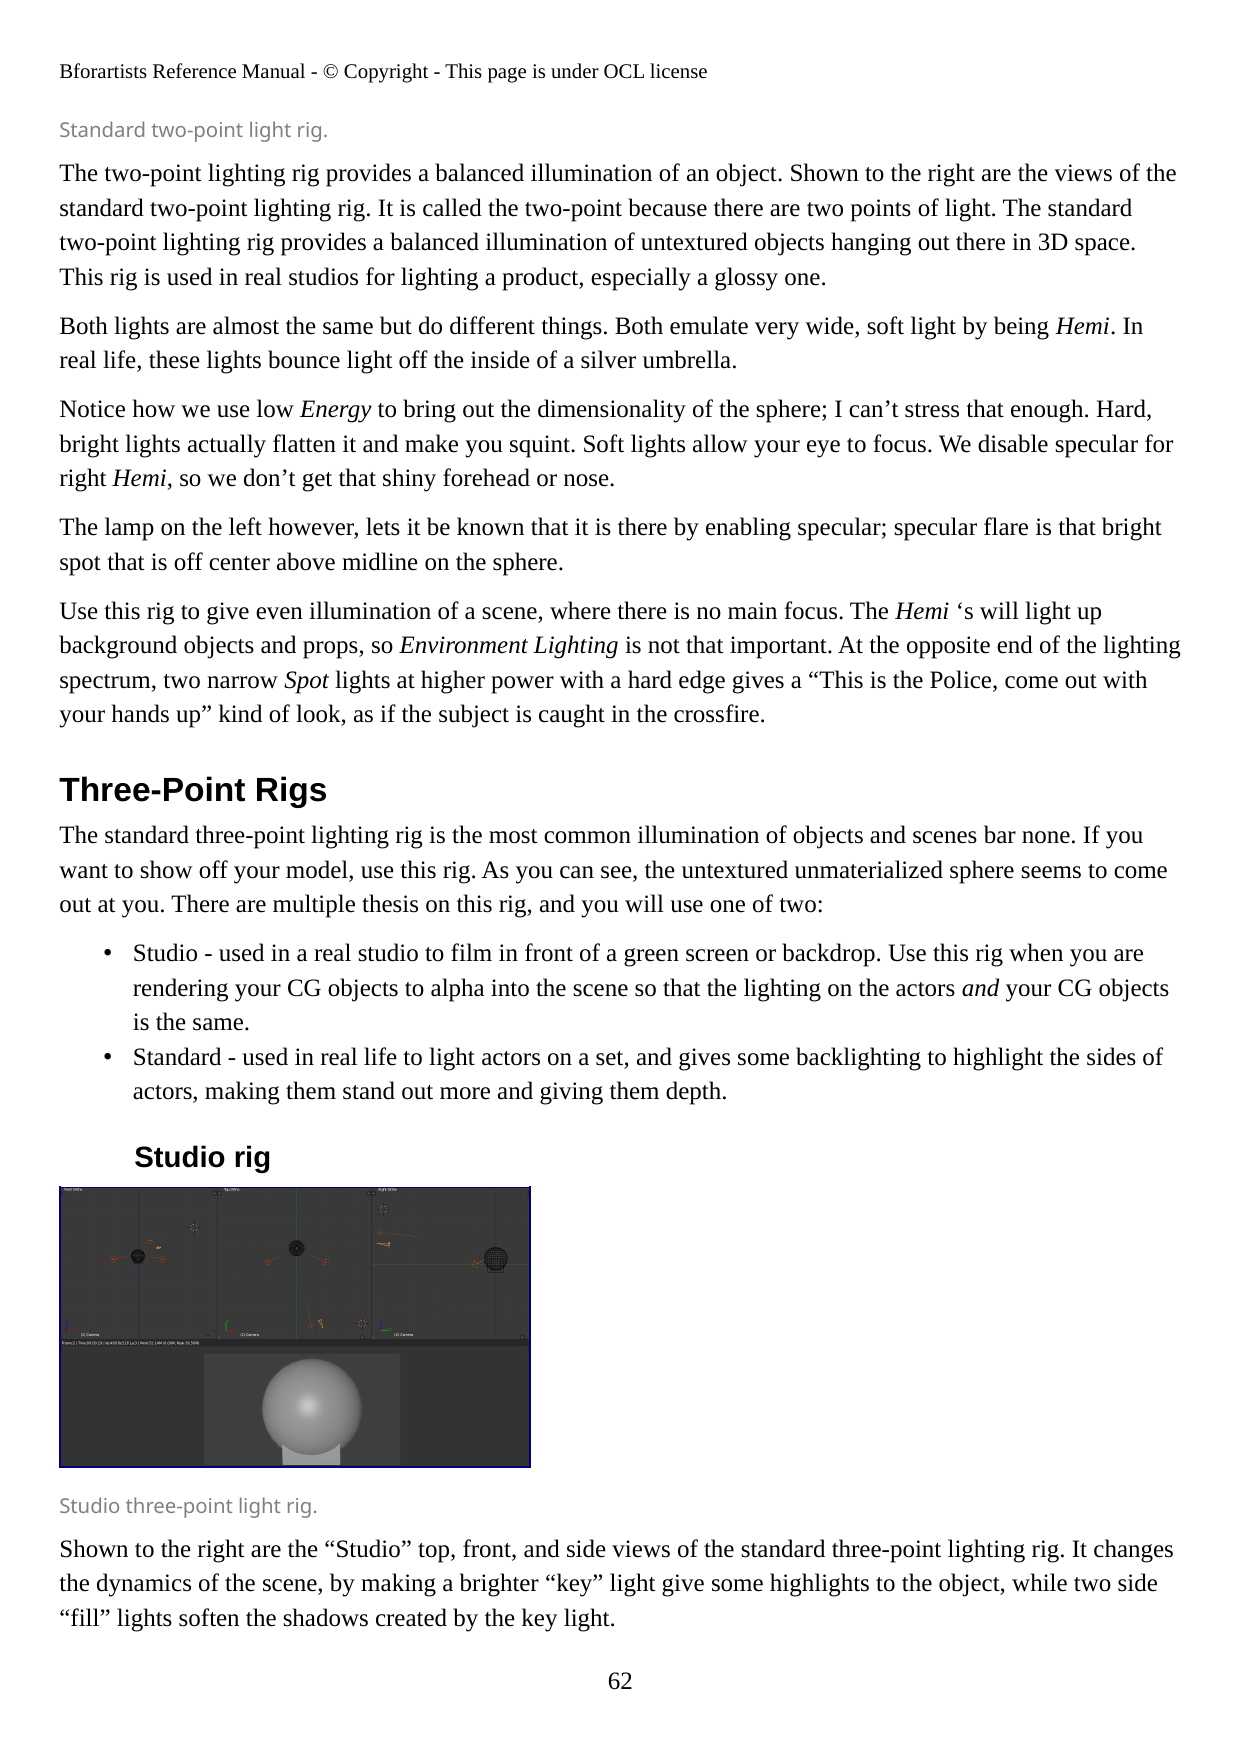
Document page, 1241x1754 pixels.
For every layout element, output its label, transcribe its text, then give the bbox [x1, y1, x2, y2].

text Studio three-point light rig. [59, 1488, 1181, 1519]
text The lamp on the left however, lets it be known that it is there by enabling specular; specular flare is that bright spot that is off center above midline on the sphere. [59, 512, 1181, 576]
text Notice how we use low Energy to bring out the dimensionality of the sphere; I can’t stress that enough. Hard, bright lights actually flatten it and make you squint. Soft lights allow your eye to focus. We disable specular for right Hemi, so we don’t get that shiny forehead or nose. [59, 394, 1181, 492]
text The two-point lighting rig provides a balanced illumination of an object. Shown to the right are the views of the standard two-point lighting rig. It is called the two-point because there are two points of light. The standard two-point lighting rig provides a balanced illumination of untextured objects hanging out there in 3D space. This rig is used in real studios for lighting a product, especially a glossy one. [59, 158, 1181, 291]
text Both lights are almost the same but do different things. Both emulate very wide, soft light by being Hemi. In real life, these lights bounce light off the inside of a silver umbrella. [59, 311, 1181, 374]
text Standard two-point light rig. [59, 113, 1181, 144]
subtitle Three-Point Rigs [59, 769, 1181, 808]
subtitle Studio rig [59, 1140, 1181, 1174]
list Studio - used in a real studio to film in front of a green screen or backdrop. Use this rig when you are rendering your CG objects to alpha into the scene so that the lighting on the actors and your CG objects is the same. [103, 938, 1181, 1036]
list Standard - used in real life to light actors on a set, and gives some backlighting to highlight the sides of actors, making them stand out more and giving them depth. [103, 1042, 1181, 1105]
text Shown to the right are the “Studio” top, front, and side views of the standard three-point lighting rig. It changes the dynamics of the scene, by making a brighter “key” light give some highlights to the object, while two side “fill” lights soften the shadows created by the key light. [59, 1534, 1181, 1632]
picture [61, 1188, 529, 1466]
text The standard three-point lighting rig is the most common illumination of objects and scenes bar none. If you want to show off your model, use this rig. As you can see, the untextured unmaterialized sphere seems to come out at you. There are multiple thesis on this rig, and you will use one of two: [59, 821, 1181, 918]
text Use this rig to give even illumination of a scene, where there is no main focus. The Hemi ‘s will light up background objects and props, so Environment Lighting is not that important. At the opposite end of the lighting spectrum, two narrow Spot lights at higher power with a hard edge gives a “This is the Police, come out with your hands up” kind of look, as if the subject is caught in the crossfire. [59, 596, 1181, 728]
